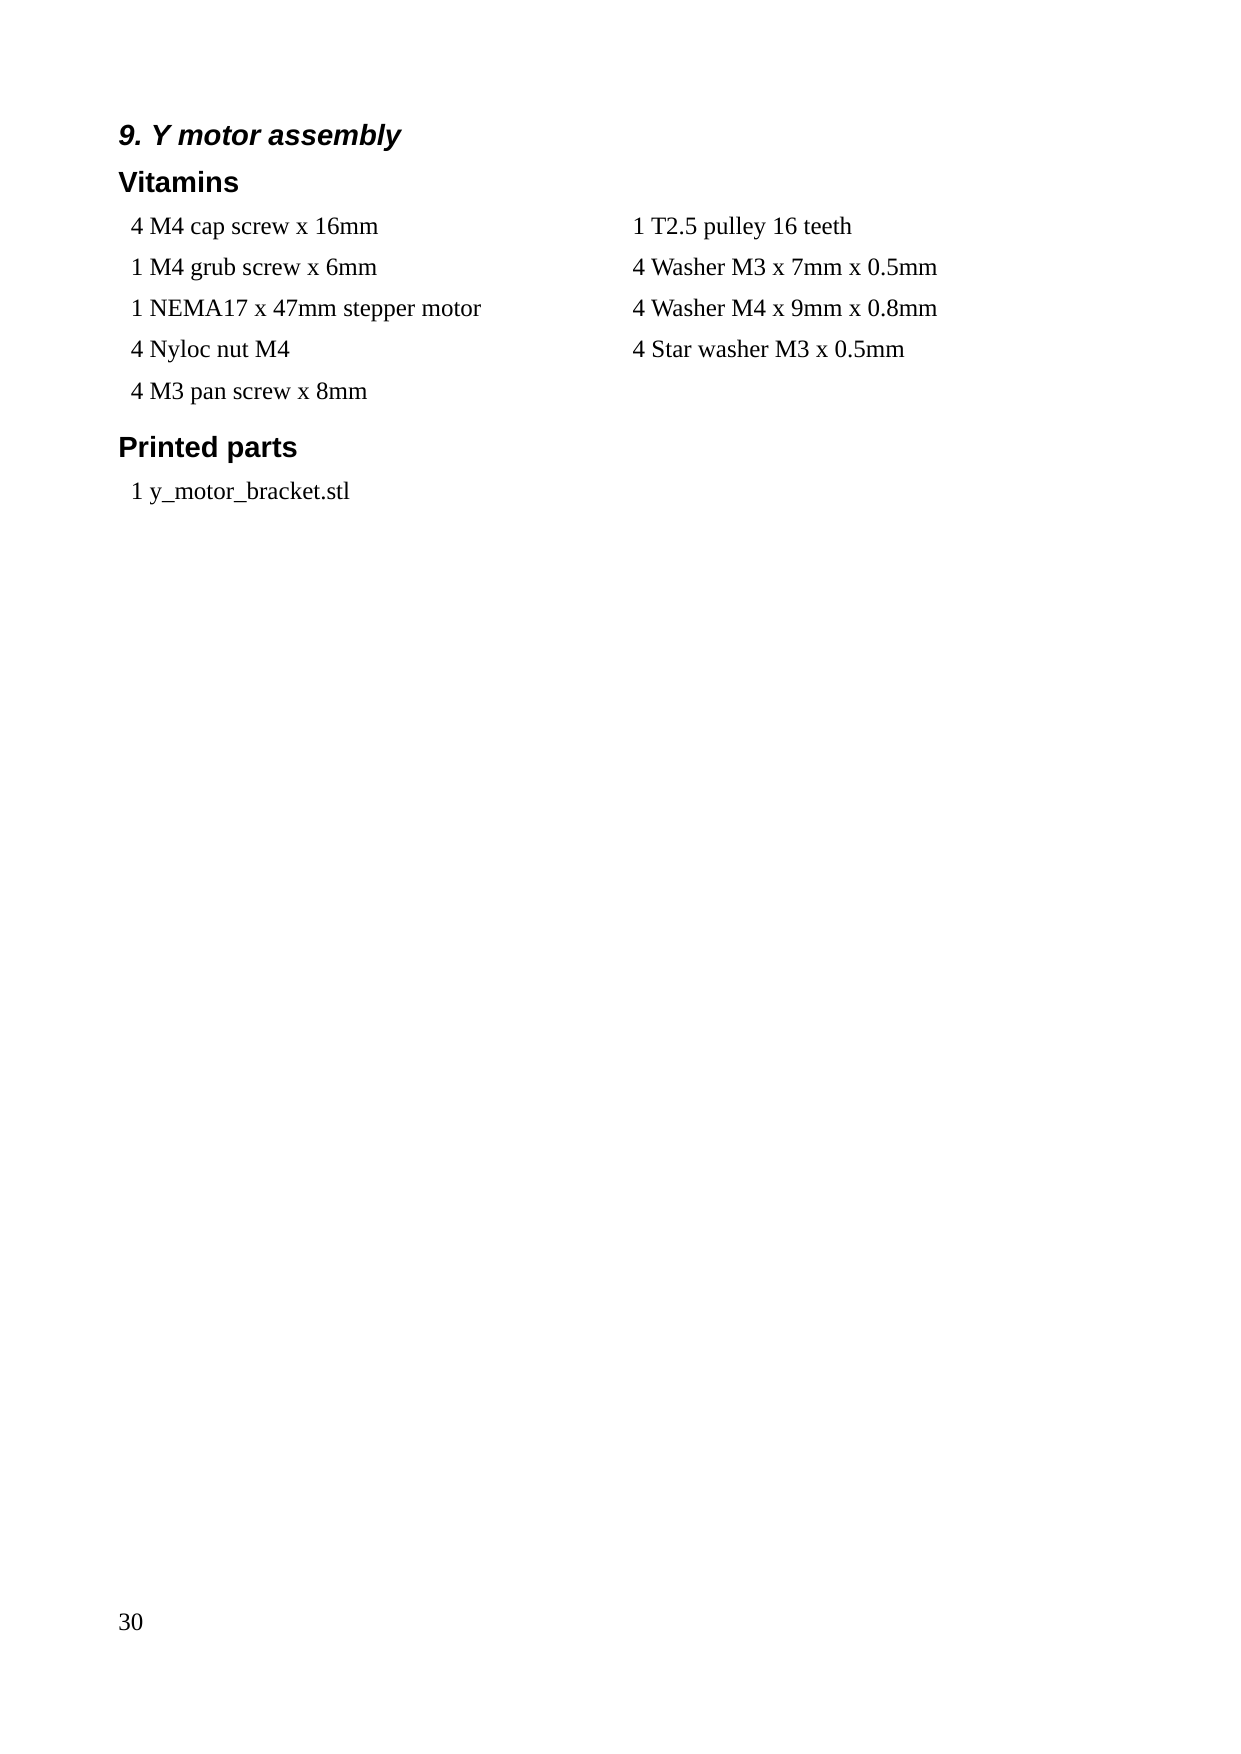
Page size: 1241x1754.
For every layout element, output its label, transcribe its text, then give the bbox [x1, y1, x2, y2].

text 1 y_motor_bracket.stl [118, 476, 1122, 505]
subtitle Vitamins [118, 165, 1122, 199]
table_header 1 T2.5 pulley 16 teeth 4 Washer M3 x 7mm x 0.5mm 4 Washer M4 x 9mm x 0.8mm 4 Star washer M3 x 0.5mm [620, 211, 1122, 417]
table_header 4 M4 cap screw x 16mm 1 M4 grub screw x 6mm 1 NEMA17 x 47mm stepper motor 4 Nyloc nut M4 4 M3 pan screw x 8mm [118, 211, 620, 417]
subtitle Printed parts [118, 431, 1122, 464]
subtitle Y motor assembly [118, 118, 1122, 152]
